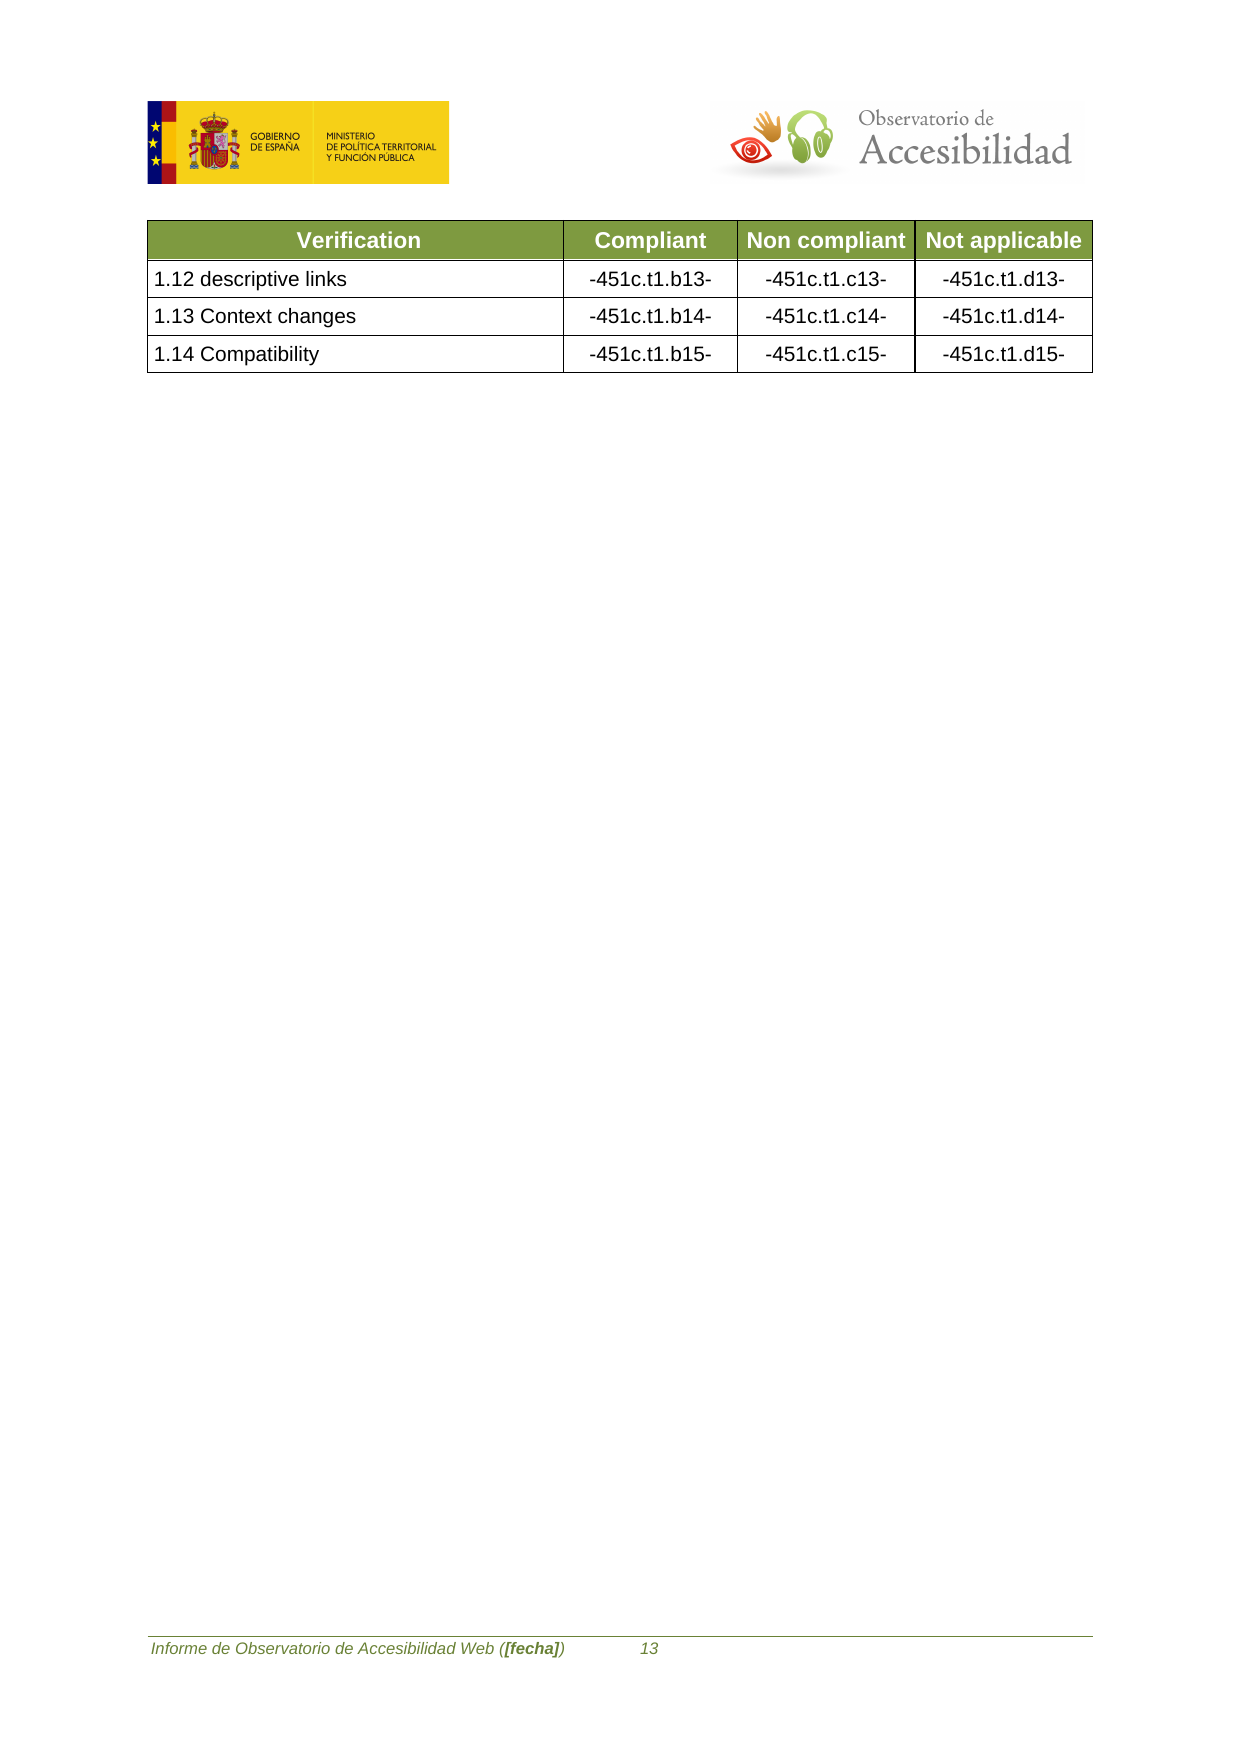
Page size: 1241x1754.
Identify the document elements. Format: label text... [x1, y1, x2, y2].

table_cell -451c.t1.c14- [738, 298, 914, 334]
table_cell 1.13 Context changes [148, 298, 563, 334]
table_cell 1.14 Compatibility [148, 336, 563, 372]
table_cell -451c.t1.c15- [738, 336, 914, 372]
table_header Non compliant [738, 221, 914, 259]
table_cell -451c.t1.b14- [564, 298, 737, 334]
table_header Compliant [564, 221, 737, 259]
table_cell -451c.t1.d13- [916, 261, 1092, 297]
table_cell 1.12 descriptive links [148, 261, 563, 297]
table_header Not applicable [916, 221, 1092, 259]
picture [710, 101, 1086, 184]
table_cell -451c.t1.d14- [916, 298, 1092, 334]
table_header Verification [148, 221, 563, 259]
table_cell -451c.t1.d15- [916, 336, 1092, 372]
table_cell -451c.t1.c13- [738, 261, 914, 297]
table_cell -451c.t1.b13- [564, 261, 737, 297]
table_cell -451c.t1.b15- [564, 336, 737, 372]
picture [147, 101, 450, 184]
